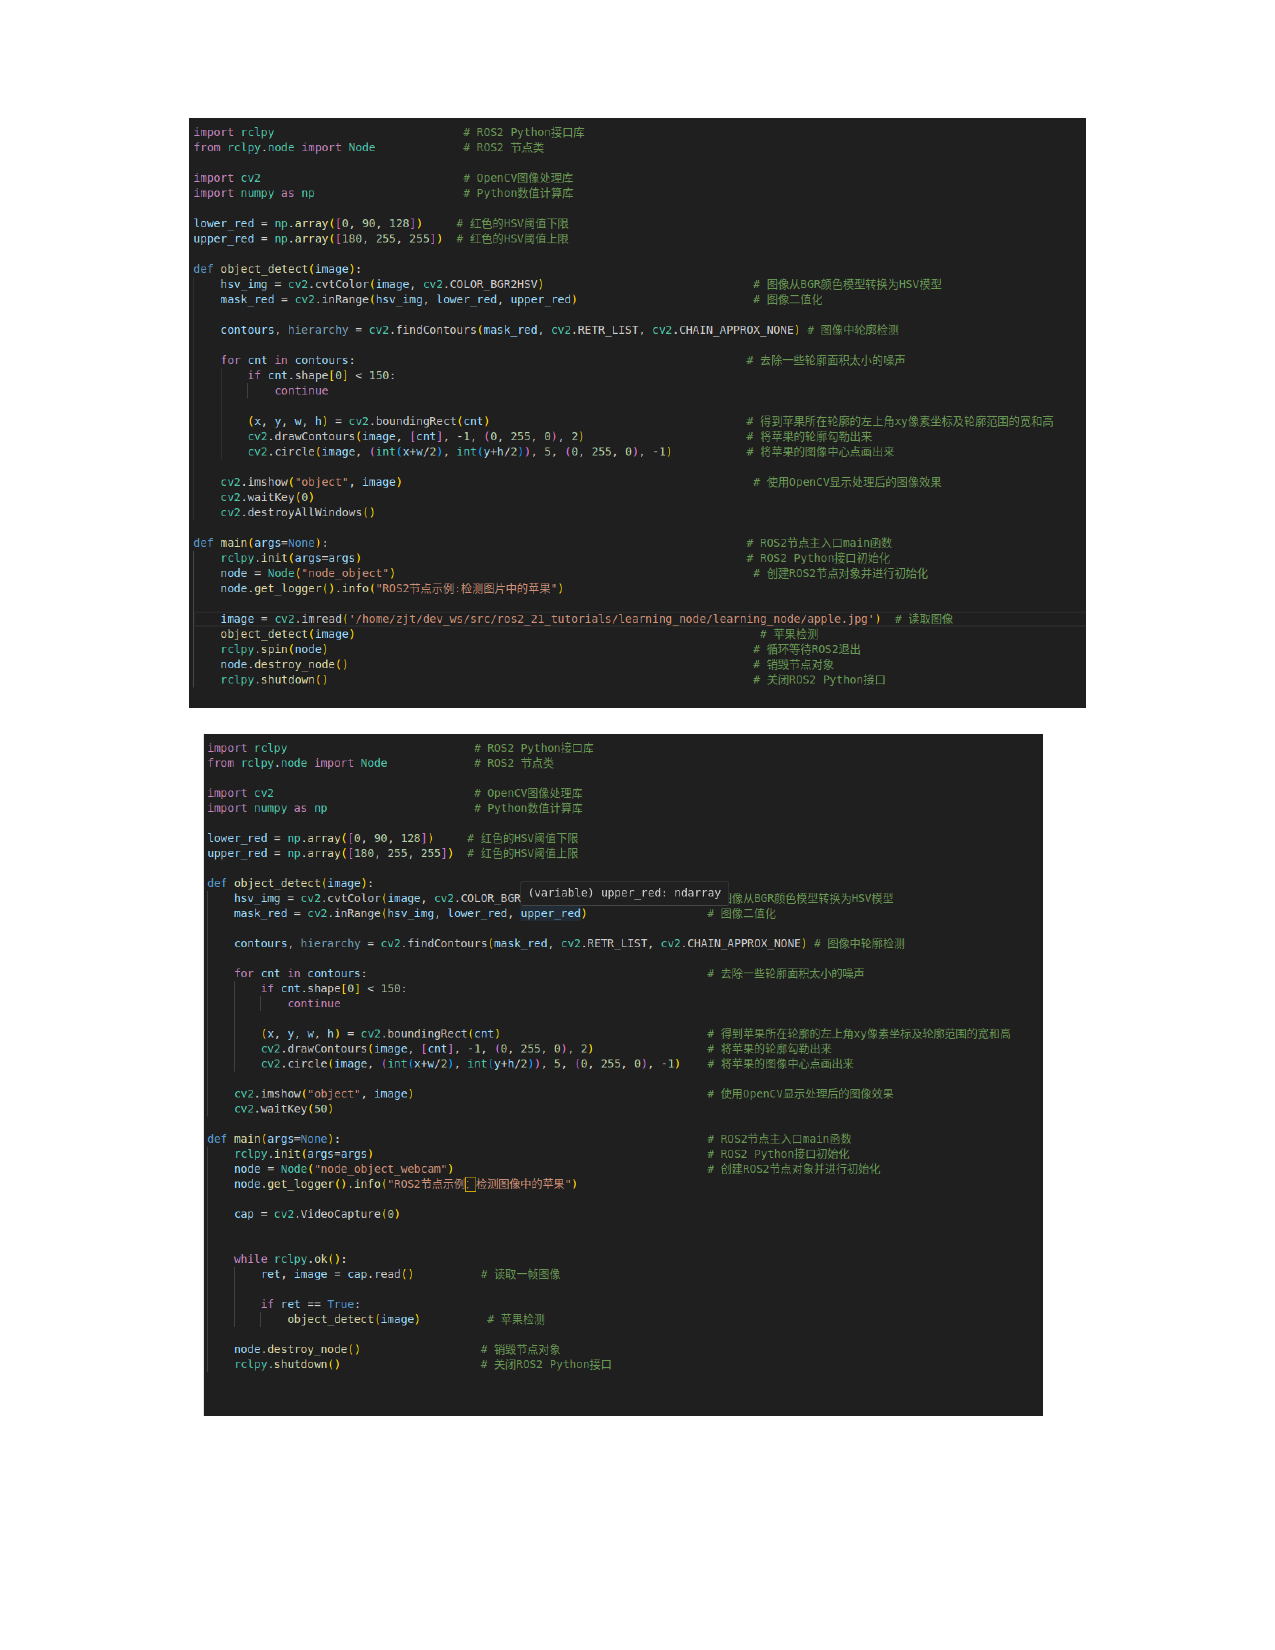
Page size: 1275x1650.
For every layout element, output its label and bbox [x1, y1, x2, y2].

picture [203, 734, 1043, 1416]
picture [189, 118, 1086, 708]
